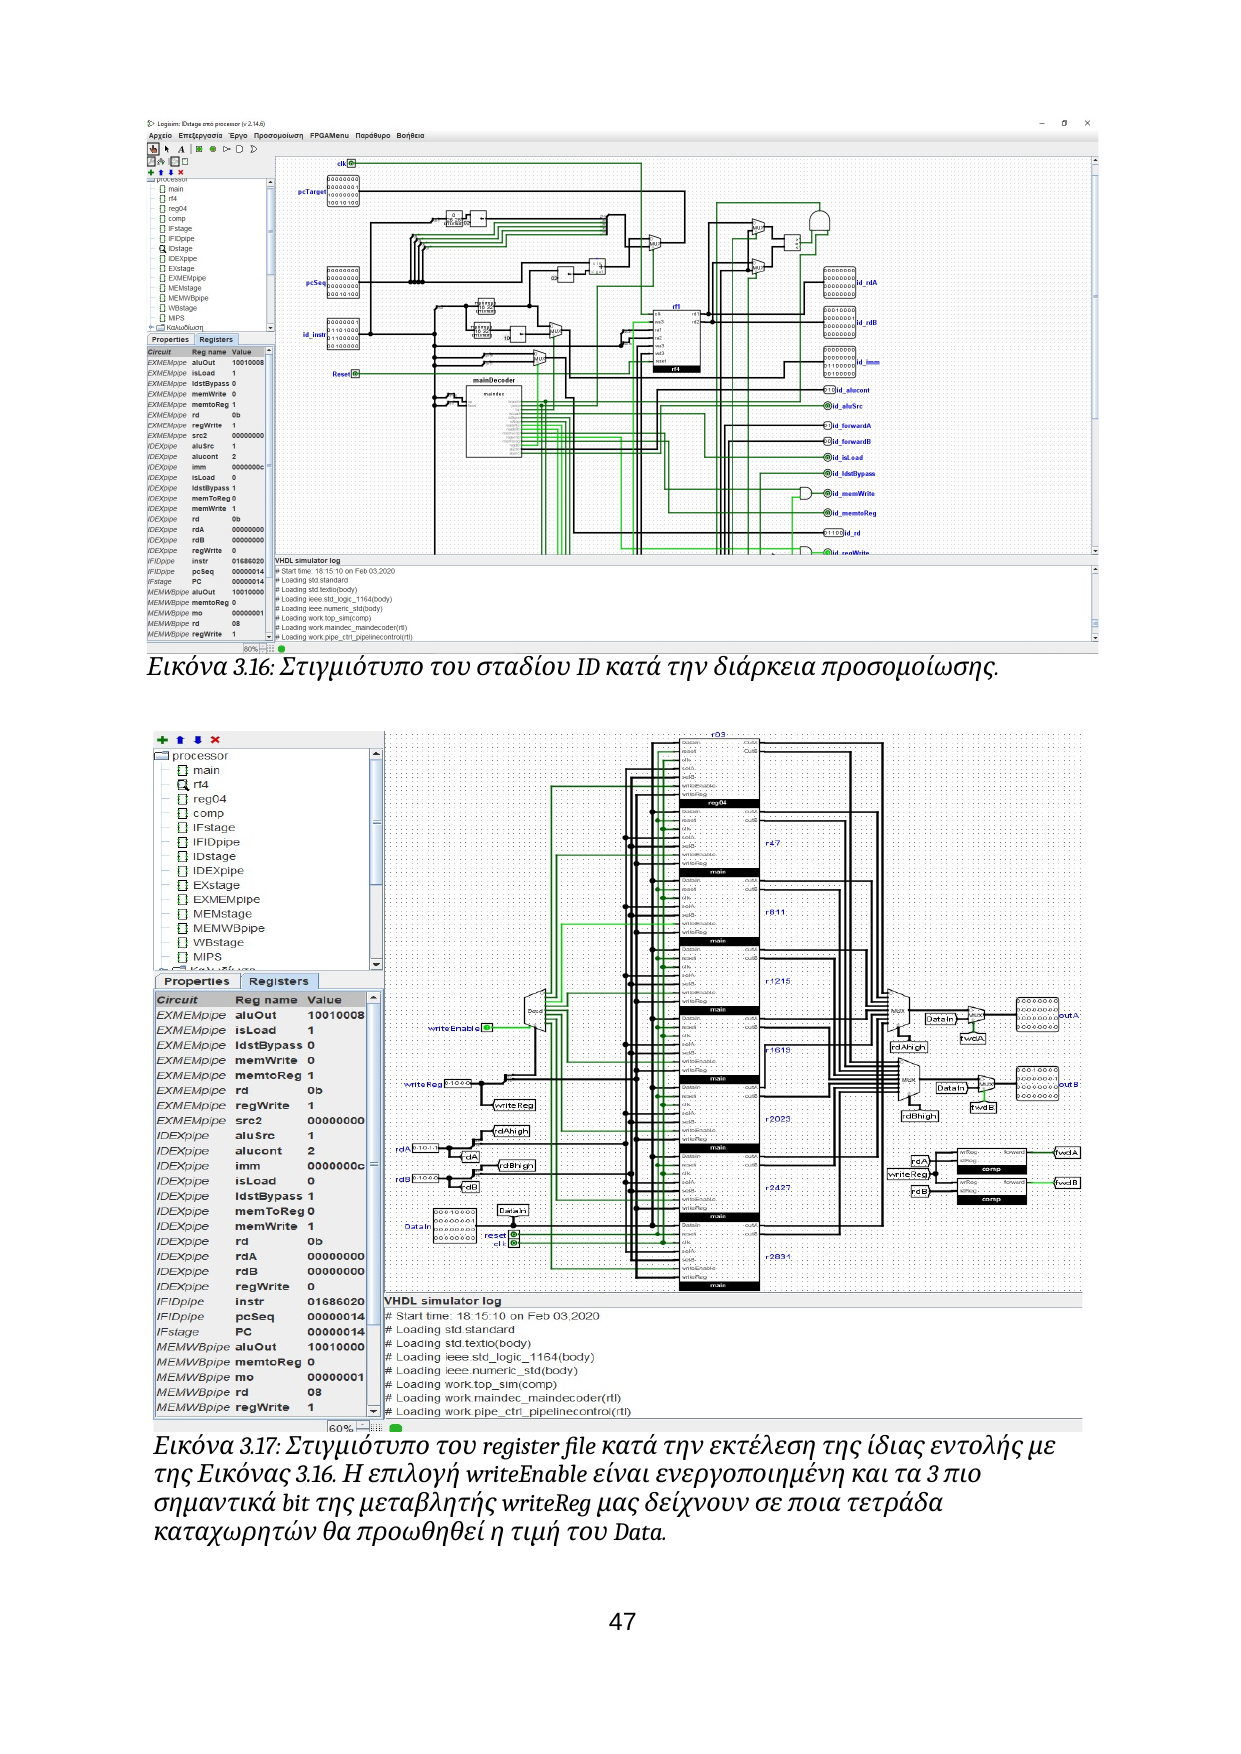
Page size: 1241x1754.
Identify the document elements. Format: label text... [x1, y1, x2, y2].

picture [146, 118, 1099, 654]
text Εικόνα 3.17: Στιγμιότυπο του register file κατά την εκτέλεση της ίδιας εντολής με της Εικόνας 3.16. Η επιλογή writeEnable είναι ενεργοποιημένη και τα 3 πιο σημαντικά bit της μεταβλητής writeReg μας δείχνουν σε ποια τετράδα καταχωρητών θα προωθηθεί η τιμή του Data. [153, 766, 1101, 1547]
text Εικόνα 3.16: Στιγμιότυπο του σταδίου ID κατά την διάρκεια προσομοίωσης. [147, 654, 1098, 682]
picture [153, 731, 1083, 1432]
